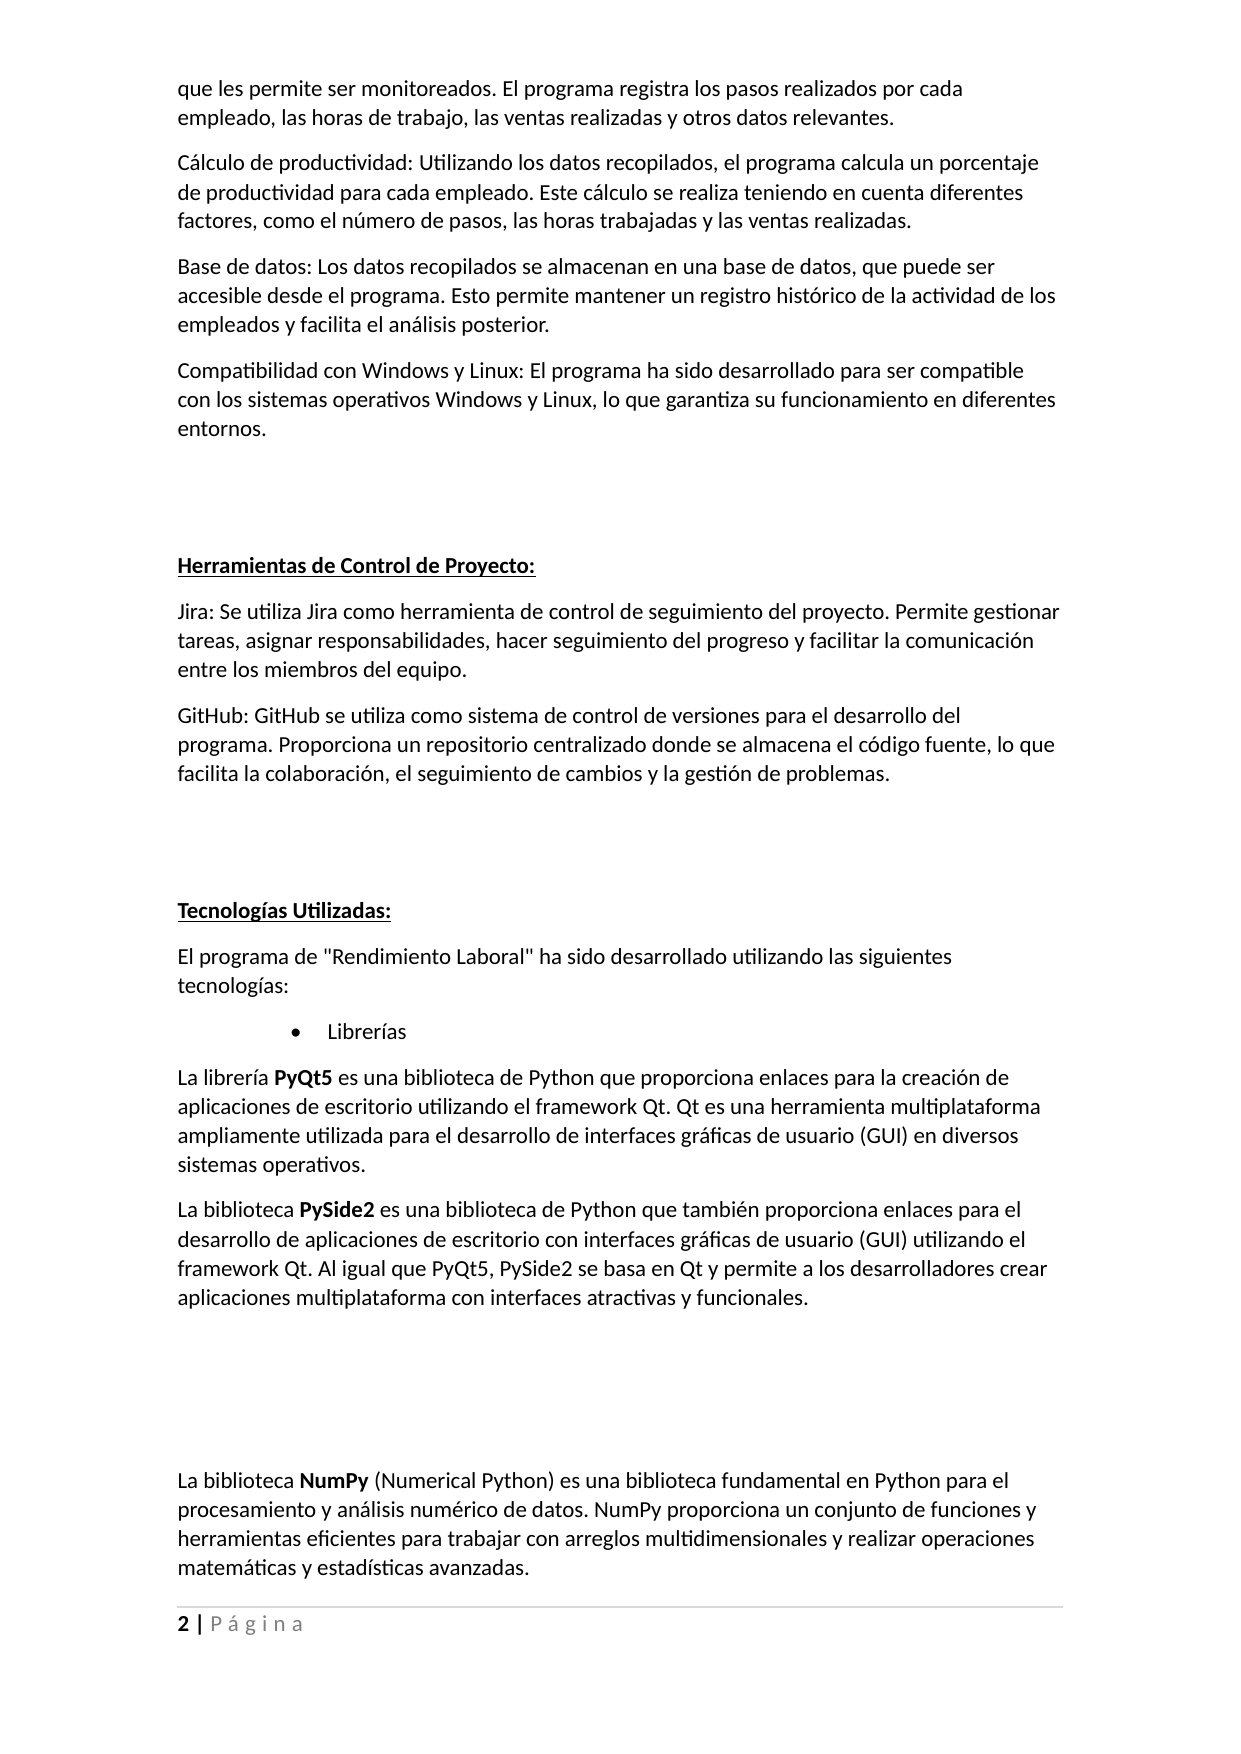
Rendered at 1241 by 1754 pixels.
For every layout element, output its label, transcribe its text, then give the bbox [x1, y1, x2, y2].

list Librerías [290, 1017, 1063, 1045]
text Base de datos: Los datos recopilados se almacenan en una base de datos, que puede ser accesible desde el programa. Esto permite mantener un registro histórico de la actividad de los empleados y facilita el análisis posterior. [177, 252, 1063, 338]
text La biblioteca NumPy (Numerical Python) es una biblioteca fundamental en Python para el procesamiento y análisis numérico de datos. NumPy proporciona un conjunto de funciones y herramientas eficientes para trabajar con arreglos multidimensionales y realizar operaciones matemáticas y estadísticas avanzadas. [177, 1466, 1063, 1581]
text La librería PyQt5 es una biblioteca de Python que proporciona enlaces para la creación de aplicaciones de escritorio utilizando el framework Qt. Qt es una herramienta multiplataforma ampliamente utilizada para el desarrollo de interfaces gráficas de usuario (GUI) en diversos sistemas operativos. [177, 1063, 1063, 1178]
text Cálculo de productividad: Utilizando los datos recopilados, el programa calcula un porcentaje de productividad para cada empleado. Este cálculo se realiza teniendo en cuenta diferentes factores, como el número de pasos, las horas trabajadas y las ventas realizadas. [177, 148, 1063, 235]
text La biblioteca PySide2 es una biblioteca de Python que también proporciona enlaces para el desarrollo de aplicaciones de escritorio con interfaces gráficas de usuario (GUI) utilizando el framework Qt. Al igual que PyQt5, PySide2 se basa en Qt y permite a los desarrolladores crear aplicaciones multiplataforma con interfaces atractivas y funcionales. [177, 1196, 1063, 1311]
text que les permite ser monitoreados. El programa registra los pasos realizados por cada empleado, las horas de trabajo, las ventas realizadas y otros datos relevantes. [177, 74, 1063, 131]
text El programa de "Rendimiento Laboral" ha sido desarrollado utilizando las siguientes tecnologías: [177, 942, 1063, 999]
text GitHub: GitHub se utiliza como sistema de control de versiones para el desarrollo del programa. Proporciona un repositorio centralizado donde se almacena el código fuente, lo que facilita la colaboración, el seguimiento de cambios y la gestión de problemas. [177, 701, 1063, 787]
text Compatibilidad con Windows y Linux: El programa ha sido desarrollado para ser compatible con los sistemas operativos Windows y Linux, lo que garantiza su funcionamiento en diferentes entornos. [177, 356, 1063, 442]
text Herramientas de Control de Proyecto: [177, 552, 1063, 579]
text Jira: Se utiliza Jira como herramienta de control de seguimiento del proyecto. Permite gestionar tareas, asignar responsabilidades, hacer seguimiento del progreso y facilitar la comunicación entre los miembros del equipo. [177, 597, 1063, 683]
text Tecnologías Utilizadas: [177, 896, 1063, 924]
